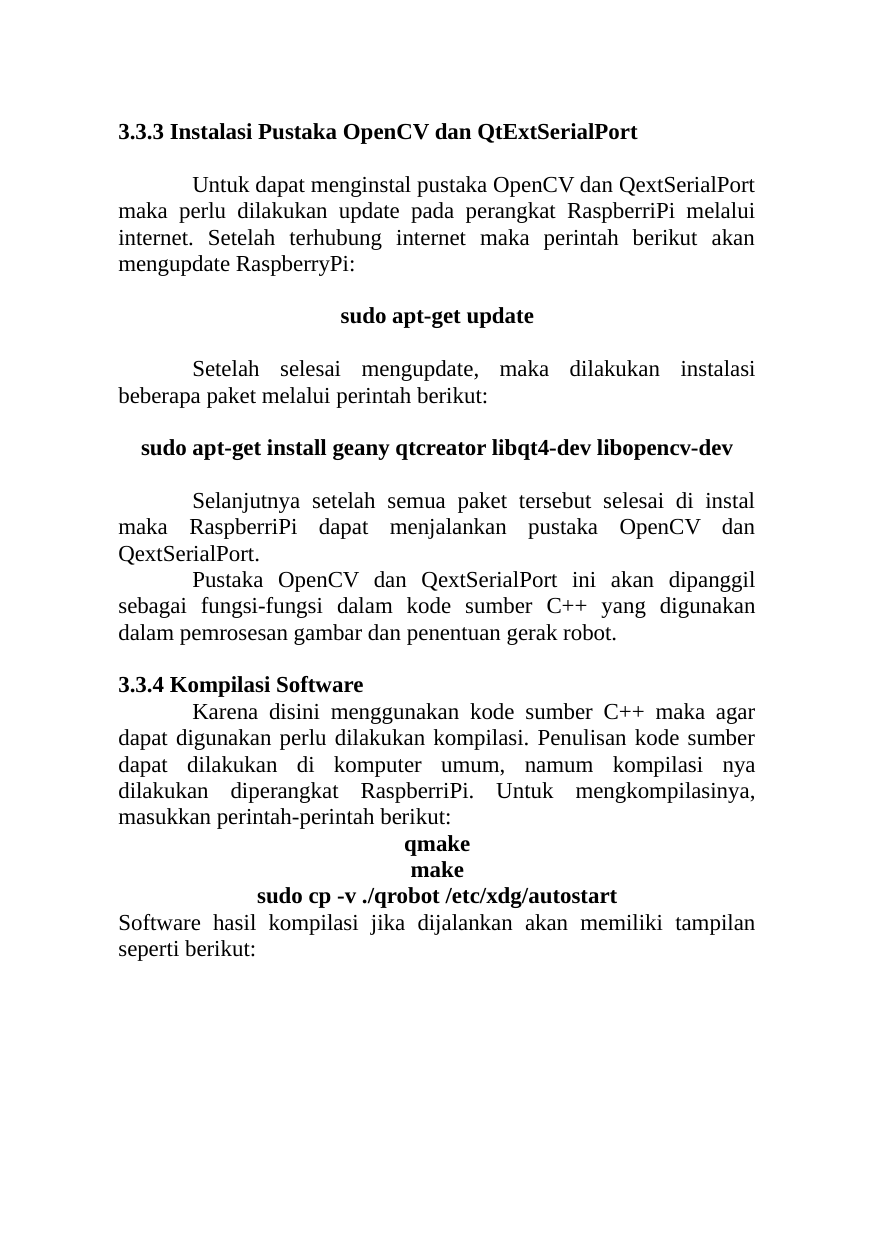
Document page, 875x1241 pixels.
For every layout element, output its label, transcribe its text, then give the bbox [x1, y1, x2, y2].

text Untuk dapat menginstal pustaka OpenCV dan QextSerialPort maka perlu dilakukan update pada perangkat RaspberriPi melalui internet. Setelah terhubung internet maka perintah berikut akan mengupdate RaspberryPi: [118, 171, 756, 276]
text sudo apt-get install geany qtcreator libqt4-dev libopencv-dev [118, 434, 756, 461]
text Pustaka OpenCV dan QextSerialPort ini akan dipanggil sebagai fungsi-fungsi dalam kode sumber C++ yang digunakan dalam pemrosesan gambar dan penentuan gerak robot. [118, 566, 756, 645]
text Software hasil kompilasi jika dijalankan akan memiliki tampilan seperti berikut: [118, 909, 756, 961]
text qmake [118, 830, 756, 856]
text sudo cp -v ./qrobot /etc/xdg/autostart [118, 882, 756, 909]
text Selanjutnya setelah semua paket tersebut selesai di instal maka RaspberriPi dapat menjalankan pustaka OpenCV dan QextSerialPort. [118, 487, 756, 566]
text Karena disini menggunakan kode sumber C++ maka agar dapat digunakan perlu dilakukan kompilasi. Penulisan kode sumber dapat dilakukan di komputer umum, namum kompilasi nya dilakukan diperangkat RaspberriPi. Untuk mengkompilasinya, masukkan perintah-perintah berikut: [118, 698, 756, 830]
text Setelah selesai mengupdate, maka dilakukan instalasi beberapa paket melalui perintah berikut: [118, 355, 756, 408]
text make [118, 856, 756, 882]
text 3.3.3 Instalasi Pustaka OpenCV dan QtExtSerialPort [118, 118, 756, 144]
text 3.3.4 Kompilasi Software [118, 672, 756, 698]
text sudo apt-get update [118, 303, 756, 329]
